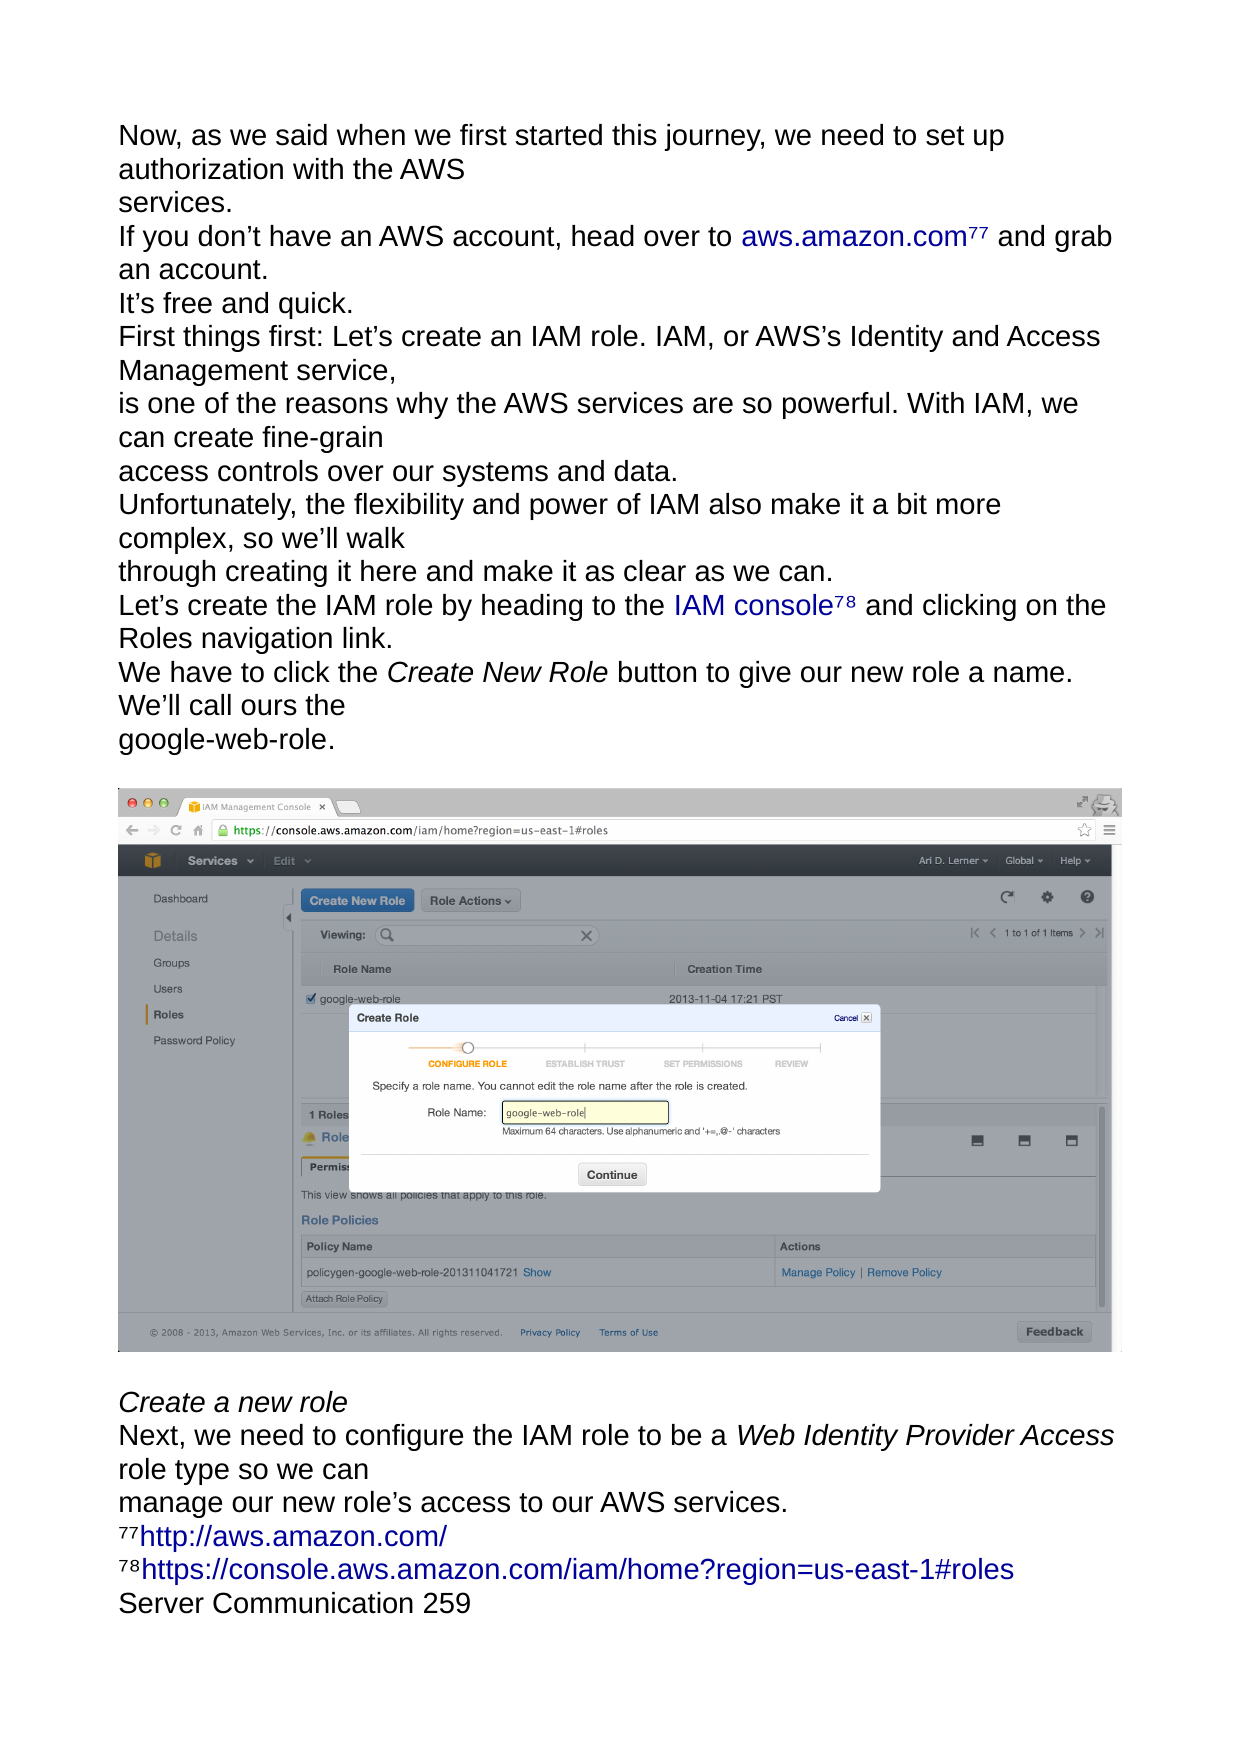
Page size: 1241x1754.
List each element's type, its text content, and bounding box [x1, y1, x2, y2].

text ⁷⁷http://aws.amazon.com/ [118, 1519, 1122, 1552]
text services. [118, 185, 1122, 219]
text If you don’t have an AWS account, head over to aws.amazon.com⁷⁷ and grab an account. [118, 219, 1122, 286]
text We have to click the Create New Role button to give our new role a name. We’ll call ours the [118, 655, 1122, 722]
text Server Communication 259 [118, 1586, 1122, 1619]
text manage our new role’s access to our AWS services. [118, 1485, 1122, 1519]
text Now, as we said when we first started this journey, we need to set up authorization with the AWS [118, 118, 1122, 185]
text google-web-role. [118, 722, 1122, 755]
text Next, we need to configure the IAM role to be a Web Identity Provider Access role type so we can [118, 1418, 1122, 1485]
text Create a new role [118, 1385, 1122, 1418]
text is one of the reasons why the AWS services are so powerful. With IAM, we can create fine-grain [118, 386, 1122, 453]
text Let’s create the IAM role by heading to the IAM console⁷⁸ and clicking on the Roles navigation link. [118, 588, 1122, 655]
text ⁷⁸https://console.aws.amazon.com/iam/home?region=us-east-1#roles [118, 1552, 1122, 1586]
text access controls over our systems and data. [118, 453, 1122, 487]
text Unfortunately, the flexibility and power of IAM also make it a bit more complex, so we’ll walk [118, 487, 1122, 554]
text through creating it here and make it as clear as we can. [118, 554, 1122, 588]
text First things first: Let’s create an IAM role. IAM, or AWS’s Identity and Access Management service, [118, 319, 1122, 386]
text It’s free and quick. [118, 286, 1122, 319]
